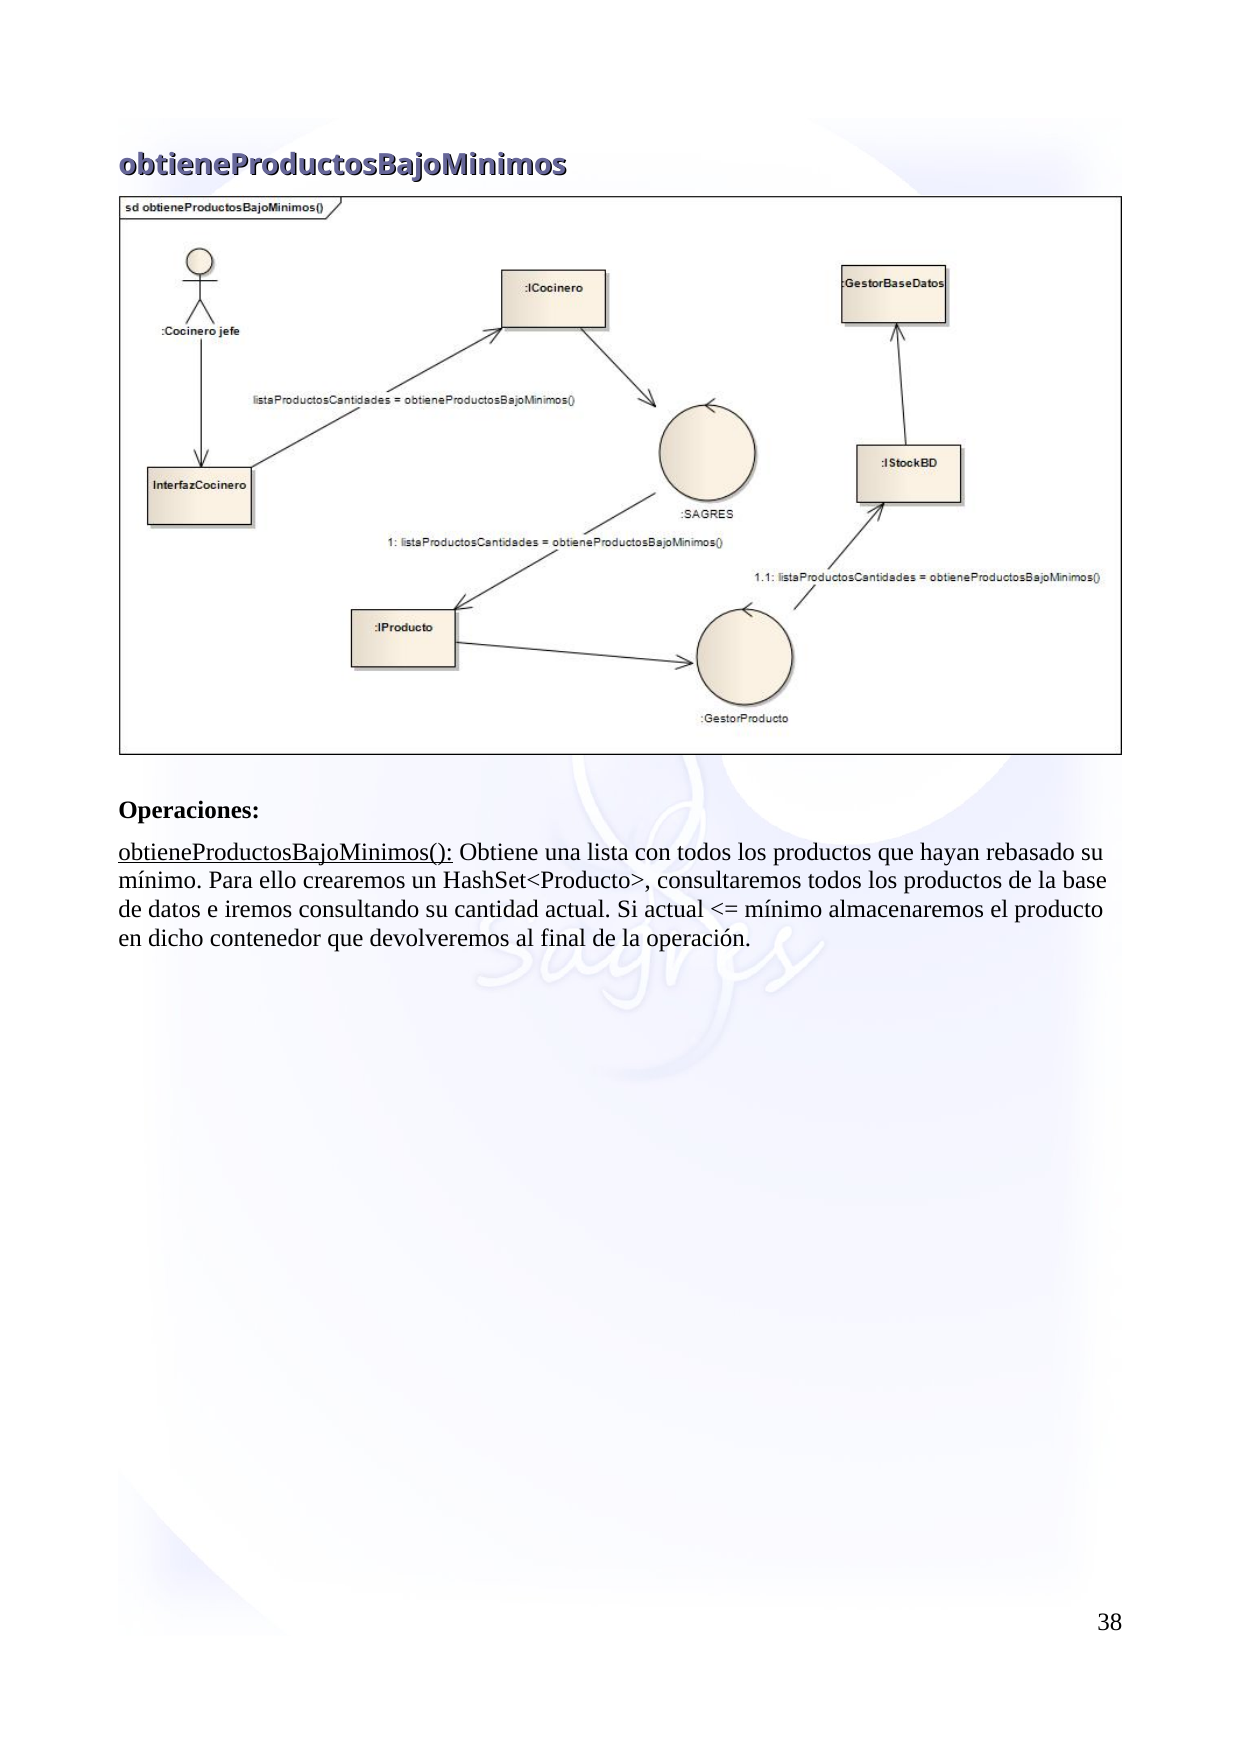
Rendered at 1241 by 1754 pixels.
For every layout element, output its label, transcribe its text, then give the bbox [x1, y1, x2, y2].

picture [118, 952, 1122, 1636]
text Operaciones: [118, 796, 1122, 824]
picture [118, 183, 1122, 796]
text obtieneProductosBajoMinimos(): Obtiene una lista con todos los productos que hayan rebasado su mínimo. Para ello crearemos un HashSet<Producto>, consultaremos todos los productos de la base de datos e iremos consultando su cantidad actual. Si actual <= mínimo almacenaremos el producto en dicho contenedor que devolveremos al final de la operación. [118, 837, 1122, 952]
picture [118, 824, 1122, 837]
subtitle obtieneProductosBajoMinimos [118, 143, 1122, 183]
picture [118, 118, 1122, 143]
